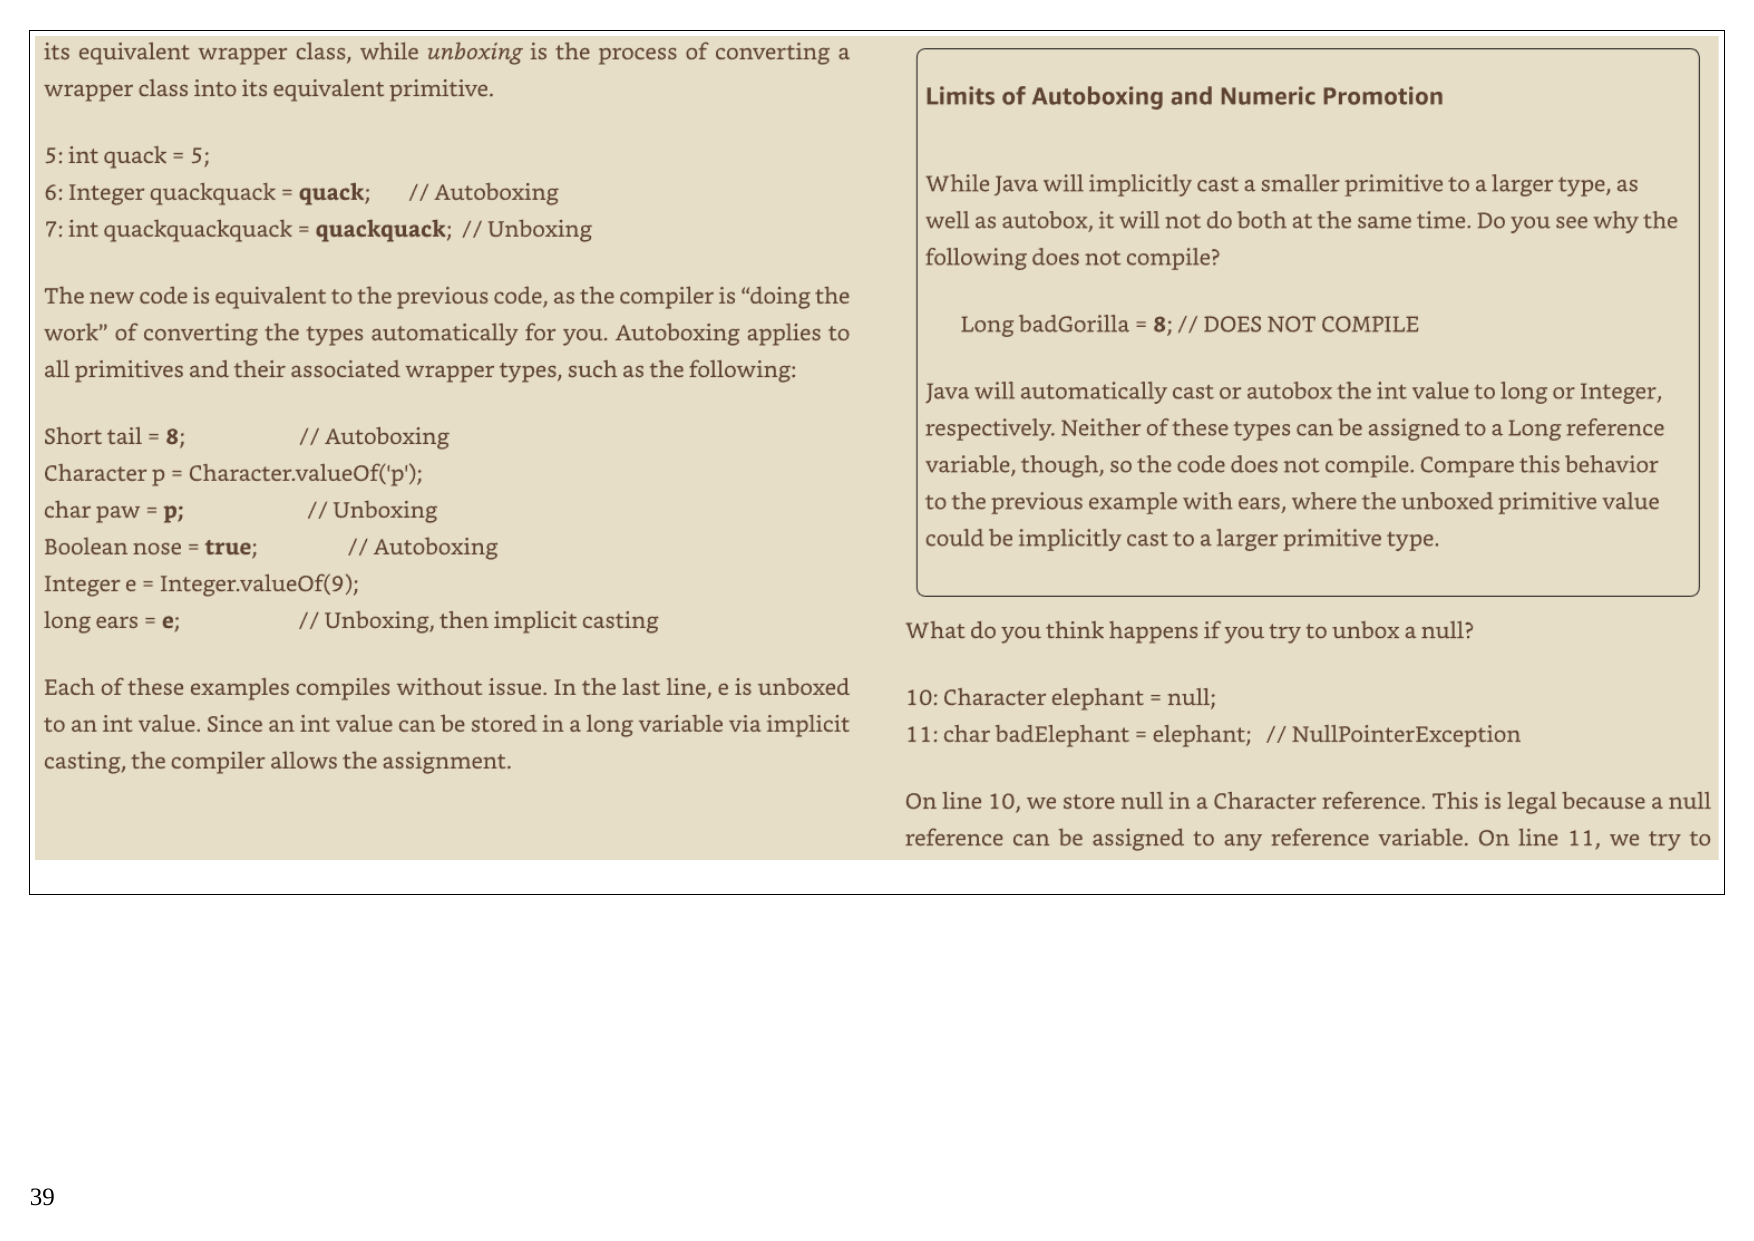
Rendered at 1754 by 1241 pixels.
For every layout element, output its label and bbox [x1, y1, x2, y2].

table_cell [30, 31, 1724, 894]
picture [35, 36, 1719, 860]
